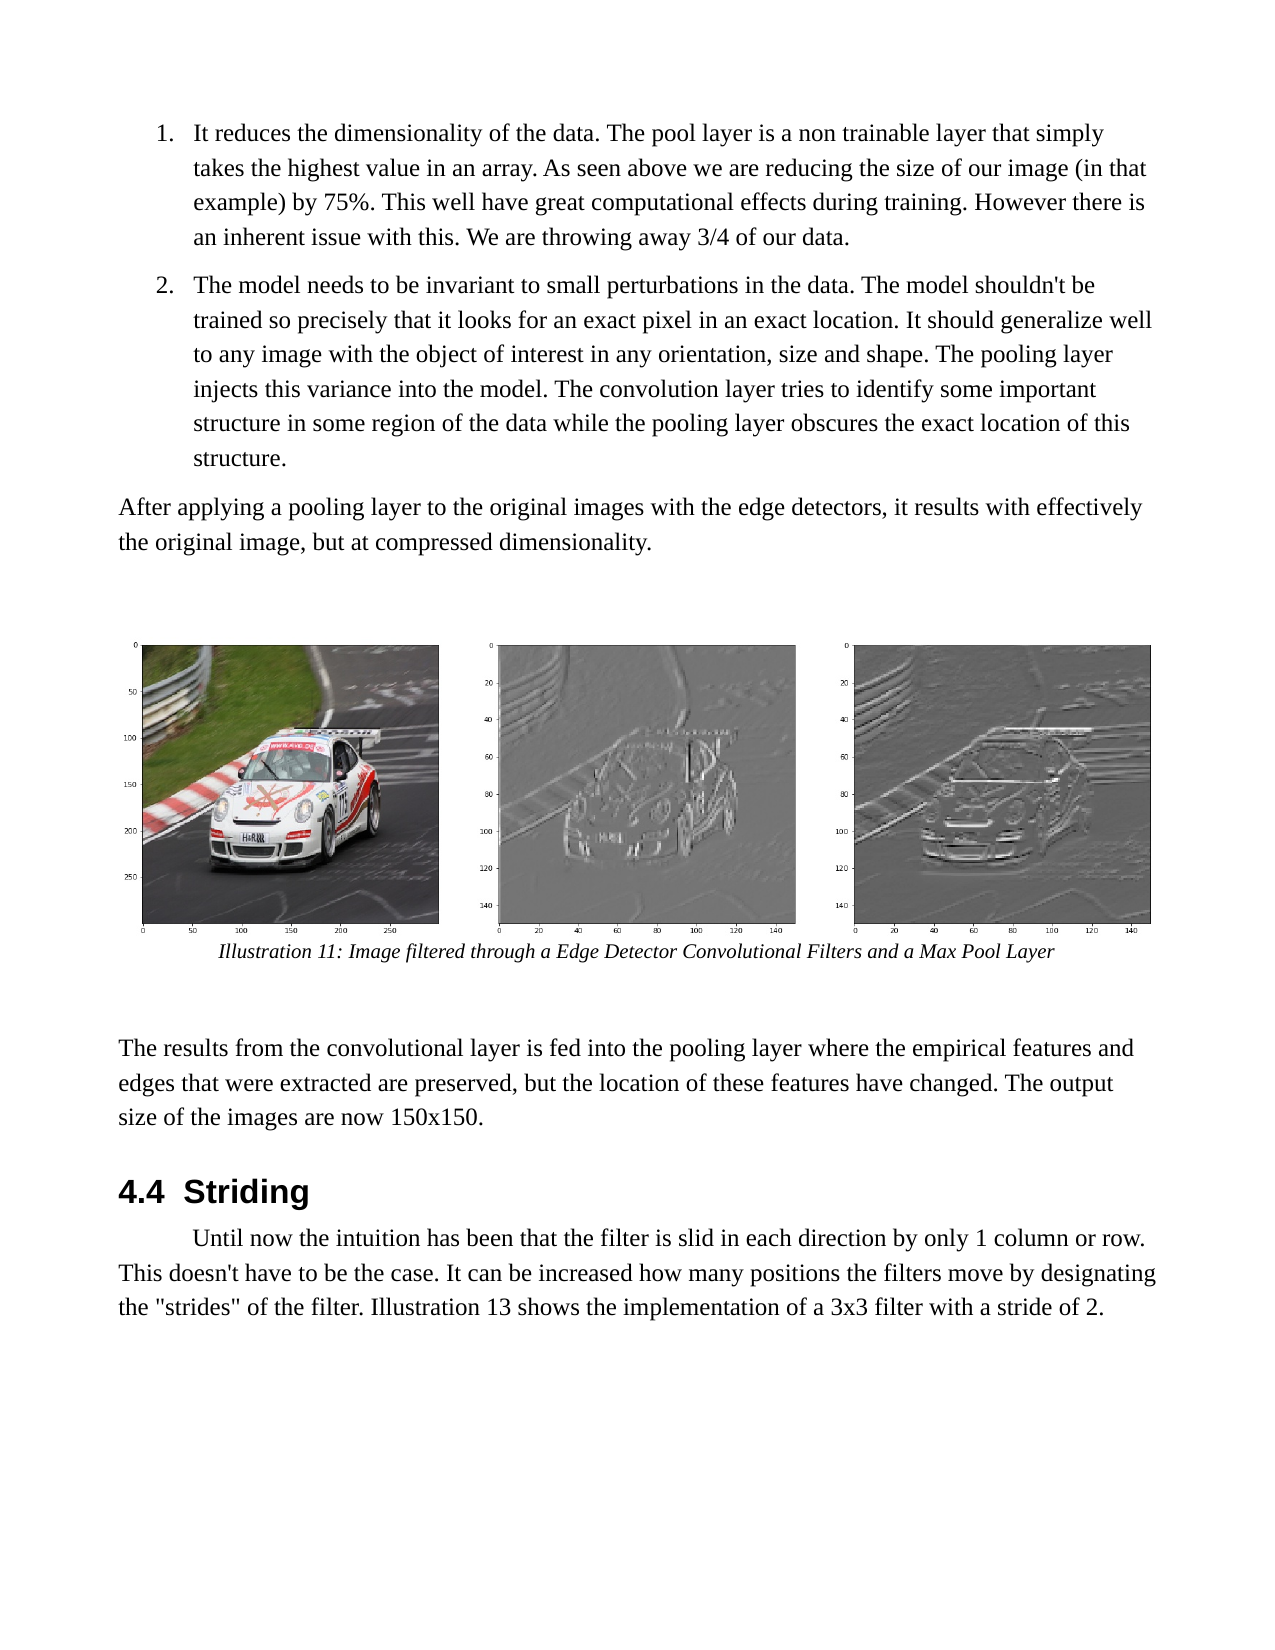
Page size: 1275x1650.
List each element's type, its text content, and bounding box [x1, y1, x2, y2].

text After applying a pooling layer to the original images with the edge detectors, it results with effectively the original image, but at compressed dimensionality. [118, 492, 1157, 555]
text Until now the intuition has been that the filter is slid in each direction by only 1 column or row. This doesn't have to be the case. It can be increased how many positions the filters move by designating the "strides" of the filter. Illustration 13 shows the implementation of a 3x3 filter with a stride of 2. [118, 1223, 1157, 1321]
list The model needs to be invariant to small perturbations in the data. The model shouldn't be trained so precisely that it looks for an exact pixel in an exact location. It should generalize well to any image with the object of interest in any orientation, size and shape. The pooling layer injects this variance into the model. The convolution layer tries to identify some important structure in some region of the data while the pooling layer obscures the exact location of this structure. [156, 271, 1157, 472]
text The results from the convolutional layer is fed into the pooling layer where the empirical features and edges that were extracted are preserved, but the location of these features have changed. The output size of the images are now 150x150. [118, 1033, 1157, 1131]
subtitle 4.4 Striding [118, 1172, 1157, 1211]
list It reduces the dimensionality of the data. The pool layer is a non trainable layer that simply takes the highest value in an array. As seen above we are reducing the size of our image (in that example) by 75%. This well have great computational effects during training. However there is an inherent issue with this. We are throwing away 3/4 of our data. [156, 118, 1157, 250]
picture [118, 637, 1157, 939]
text Illustration 11: Image filtered through a Edge Detector Convolutional Filters and a Max Pool Layer [118, 939, 1157, 963]
